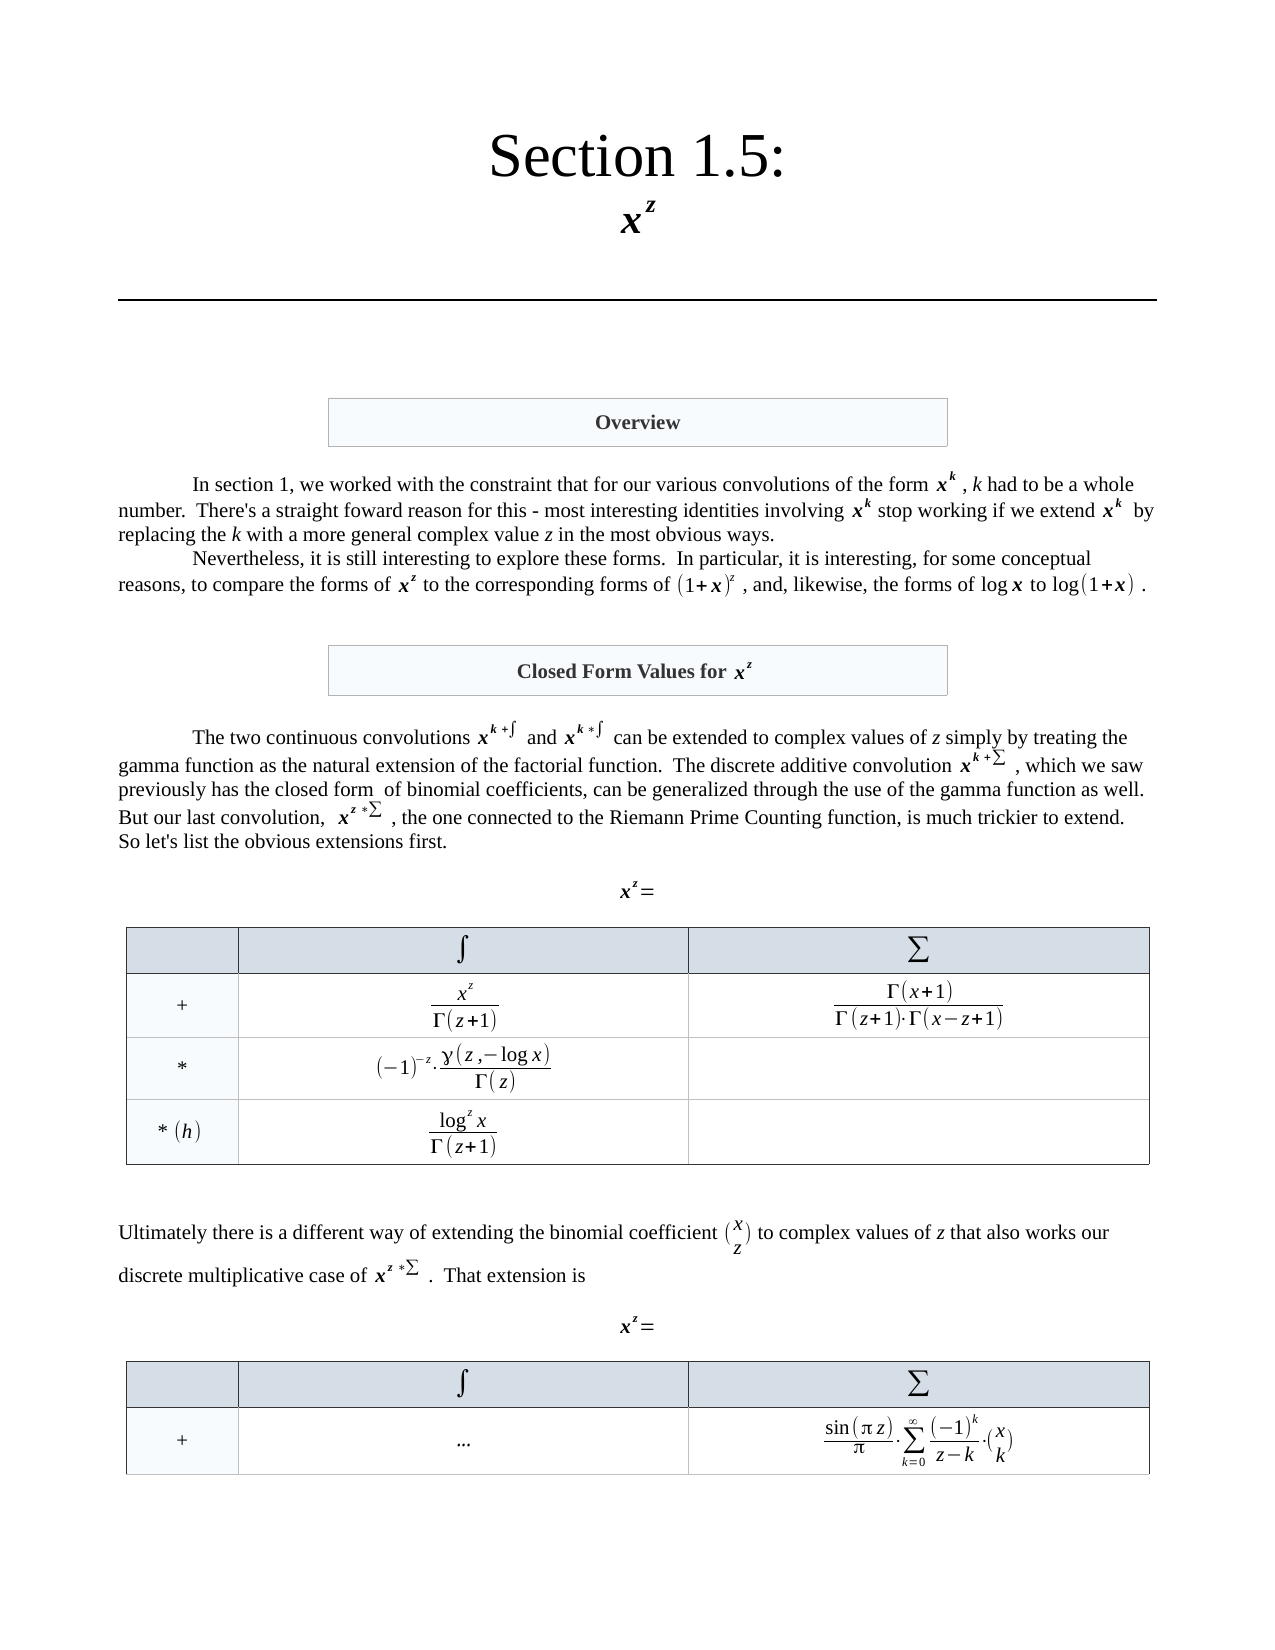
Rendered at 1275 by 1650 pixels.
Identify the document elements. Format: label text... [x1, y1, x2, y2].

table_cell [689, 1100, 1149, 1164]
text The two continuous convolutionsandcan be extended to complex values of z simply by treating the gamma function as the natural extension of the factorial function. The discrete additive convolution, which we saw previously has the closed form of binomial coefficients, can be generalized through the use of the gamma function as well. But our last convolution, , the one connected to the Riemann Prime Counting function, is much trickier to extend. So let's list the obvious extensions first. [118, 719, 1157, 853]
text Nevertheless, it is still interesting to explore these forms. In particular, it is interesting, for some conceptual reasons, to compare the forms ofto the corresponding forms of, and, likewise, the forms ofto. [118, 546, 1157, 597]
table_cell + [127, 1408, 238, 1474]
table_header [689, 928, 1149, 973]
table_cell + [127, 974, 238, 1037]
table_header [689, 1362, 1149, 1407]
table_cell [689, 1408, 1149, 1474]
text In section 1, we worked with the constraint that for our various convolutions of the form, k had to be a whole number. There's a straight foward reason for this - most interesting identities involvingstop working if we extend by replacing the k with a more general complex value z in the most obvious ways. [118, 470, 1157, 546]
table_cell * [127, 1100, 238, 1164]
text Section 1.5: [118, 118, 1157, 190]
table_cell [239, 974, 688, 1037]
table_cell [239, 1038, 688, 1099]
table_header [239, 928, 688, 973]
table_cell * [127, 1038, 238, 1099]
text Overview [329, 399, 947, 446]
table_header [127, 928, 238, 973]
table_header [127, 1362, 238, 1407]
table_cell ... [239, 1408, 688, 1474]
table_cell [689, 974, 1149, 1037]
table_cell [689, 1038, 1149, 1099]
table_header [239, 1362, 688, 1407]
text Closed Form Values for [329, 646, 947, 695]
table_cell [239, 1100, 688, 1164]
text Ultimately there is a different way of extending the binomial coefficientto complex values of z that also works our discrete multiplicative case of. That extension is [118, 1212, 1157, 1287]
